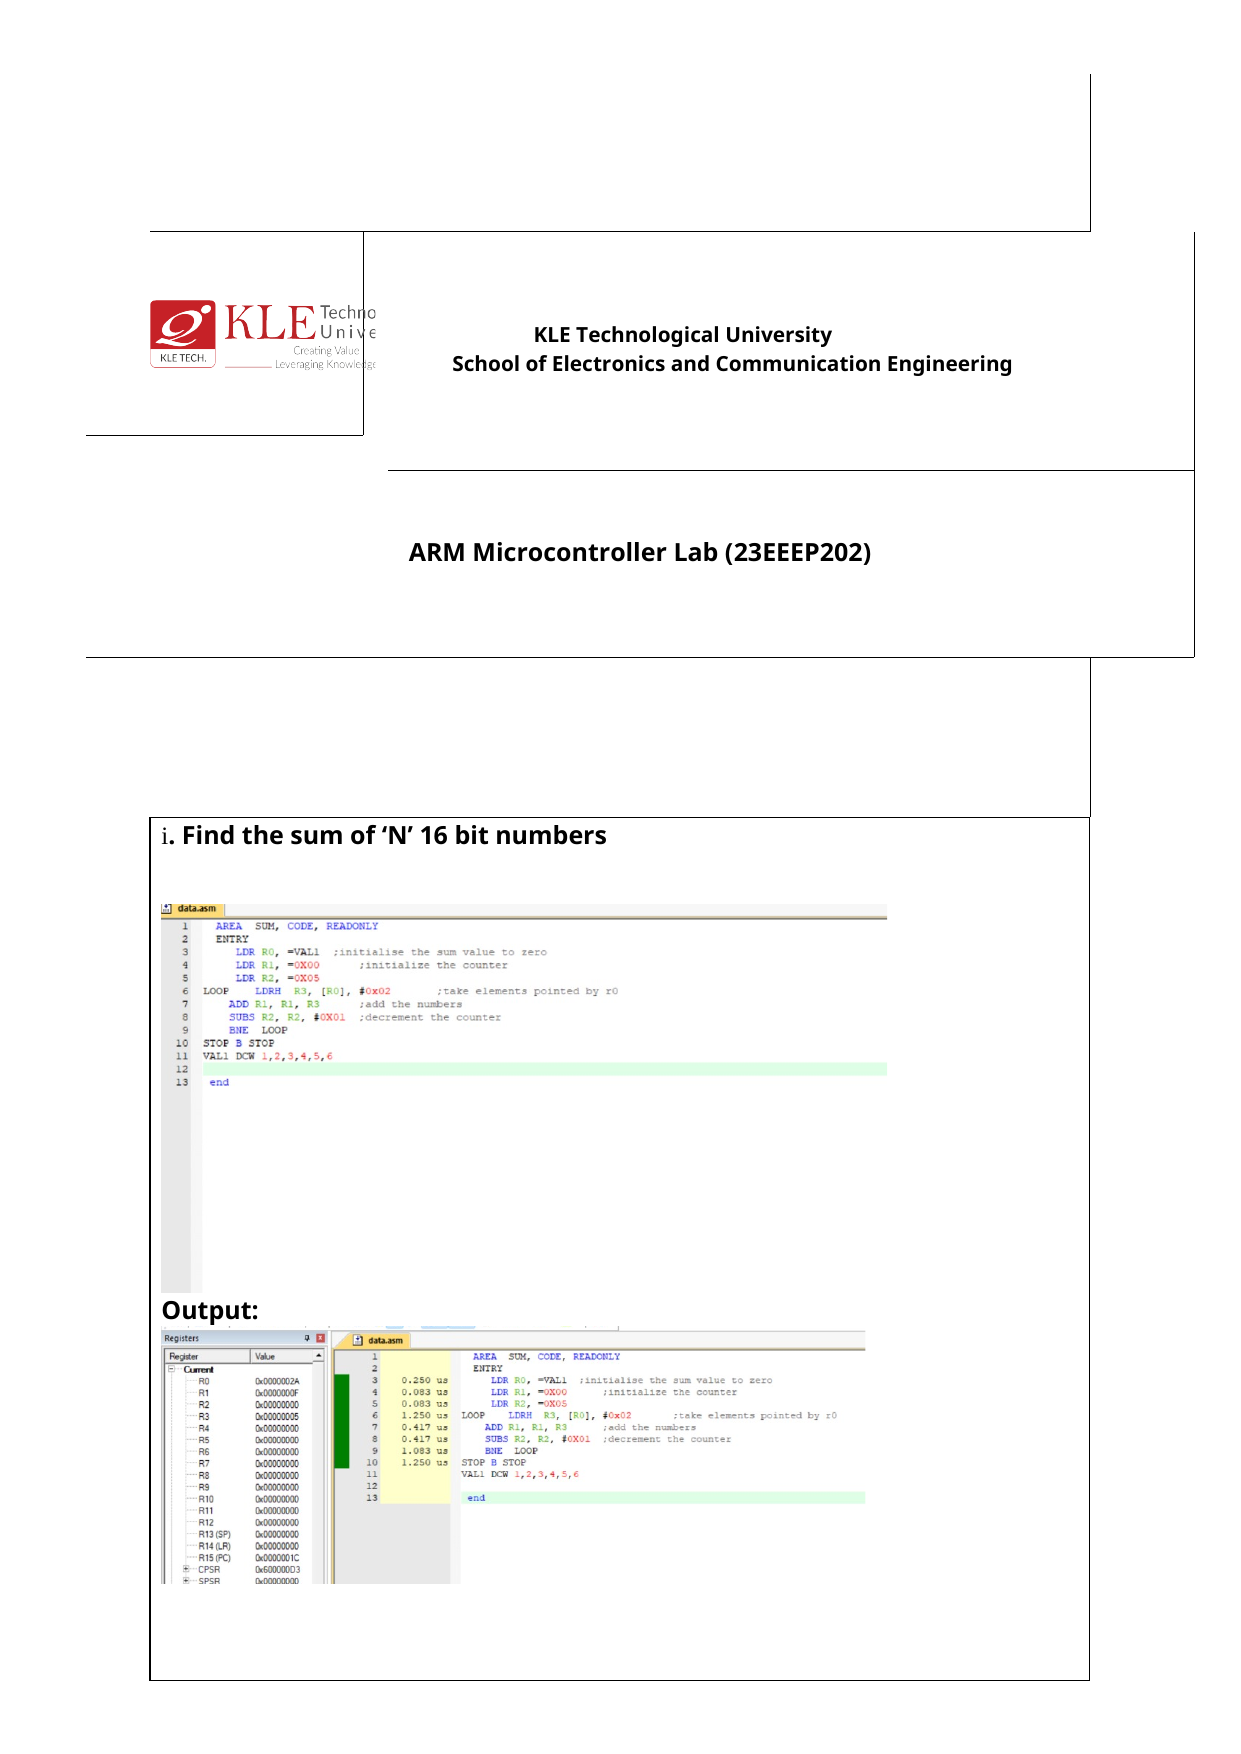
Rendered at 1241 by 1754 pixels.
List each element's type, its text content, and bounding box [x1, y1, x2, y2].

table_cell i. Find the sum of ‘N’ 16 bit numbers Output: [151, 818, 1089, 1680]
